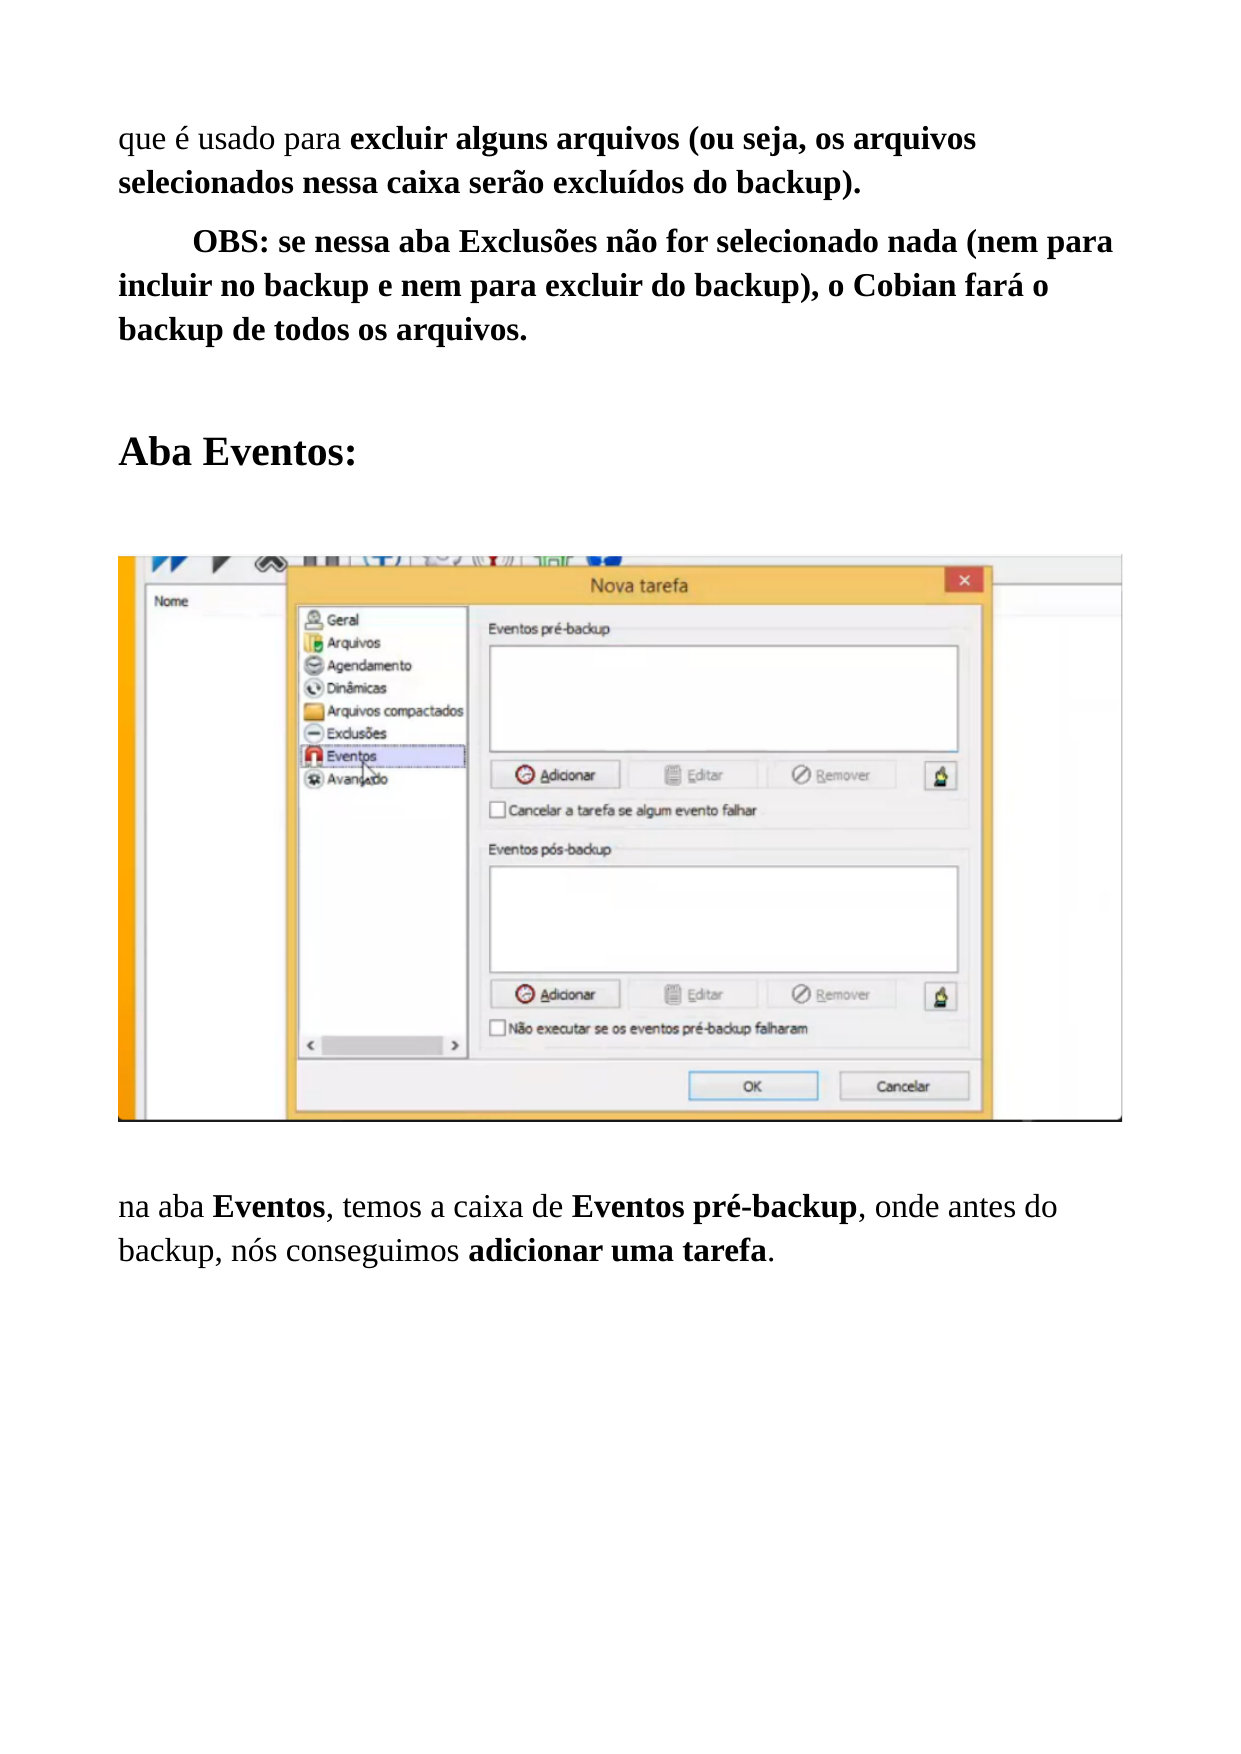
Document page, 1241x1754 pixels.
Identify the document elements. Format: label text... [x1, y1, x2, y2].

text que é usado para excluir alguns arquivos (ou seja, os arquivos selecionados nessa caixa serão excluídos do backup). [118, 118, 1122, 201]
text Aba Eventos: [118, 426, 1122, 474]
text na aba Eventos, temos a caixa de Eventos pré-backup, onde antes do backup, nós conseguimos adicionar uma tarefa. [118, 1186, 1122, 1269]
text OBS: se nessa aba Exclusões não for selecionado nada (nem para incluir no backup e nem para excluir do backup), o Cobian fará o backup de todos os arquivos. [118, 221, 1122, 347]
picture [118, 554, 1123, 1122]
